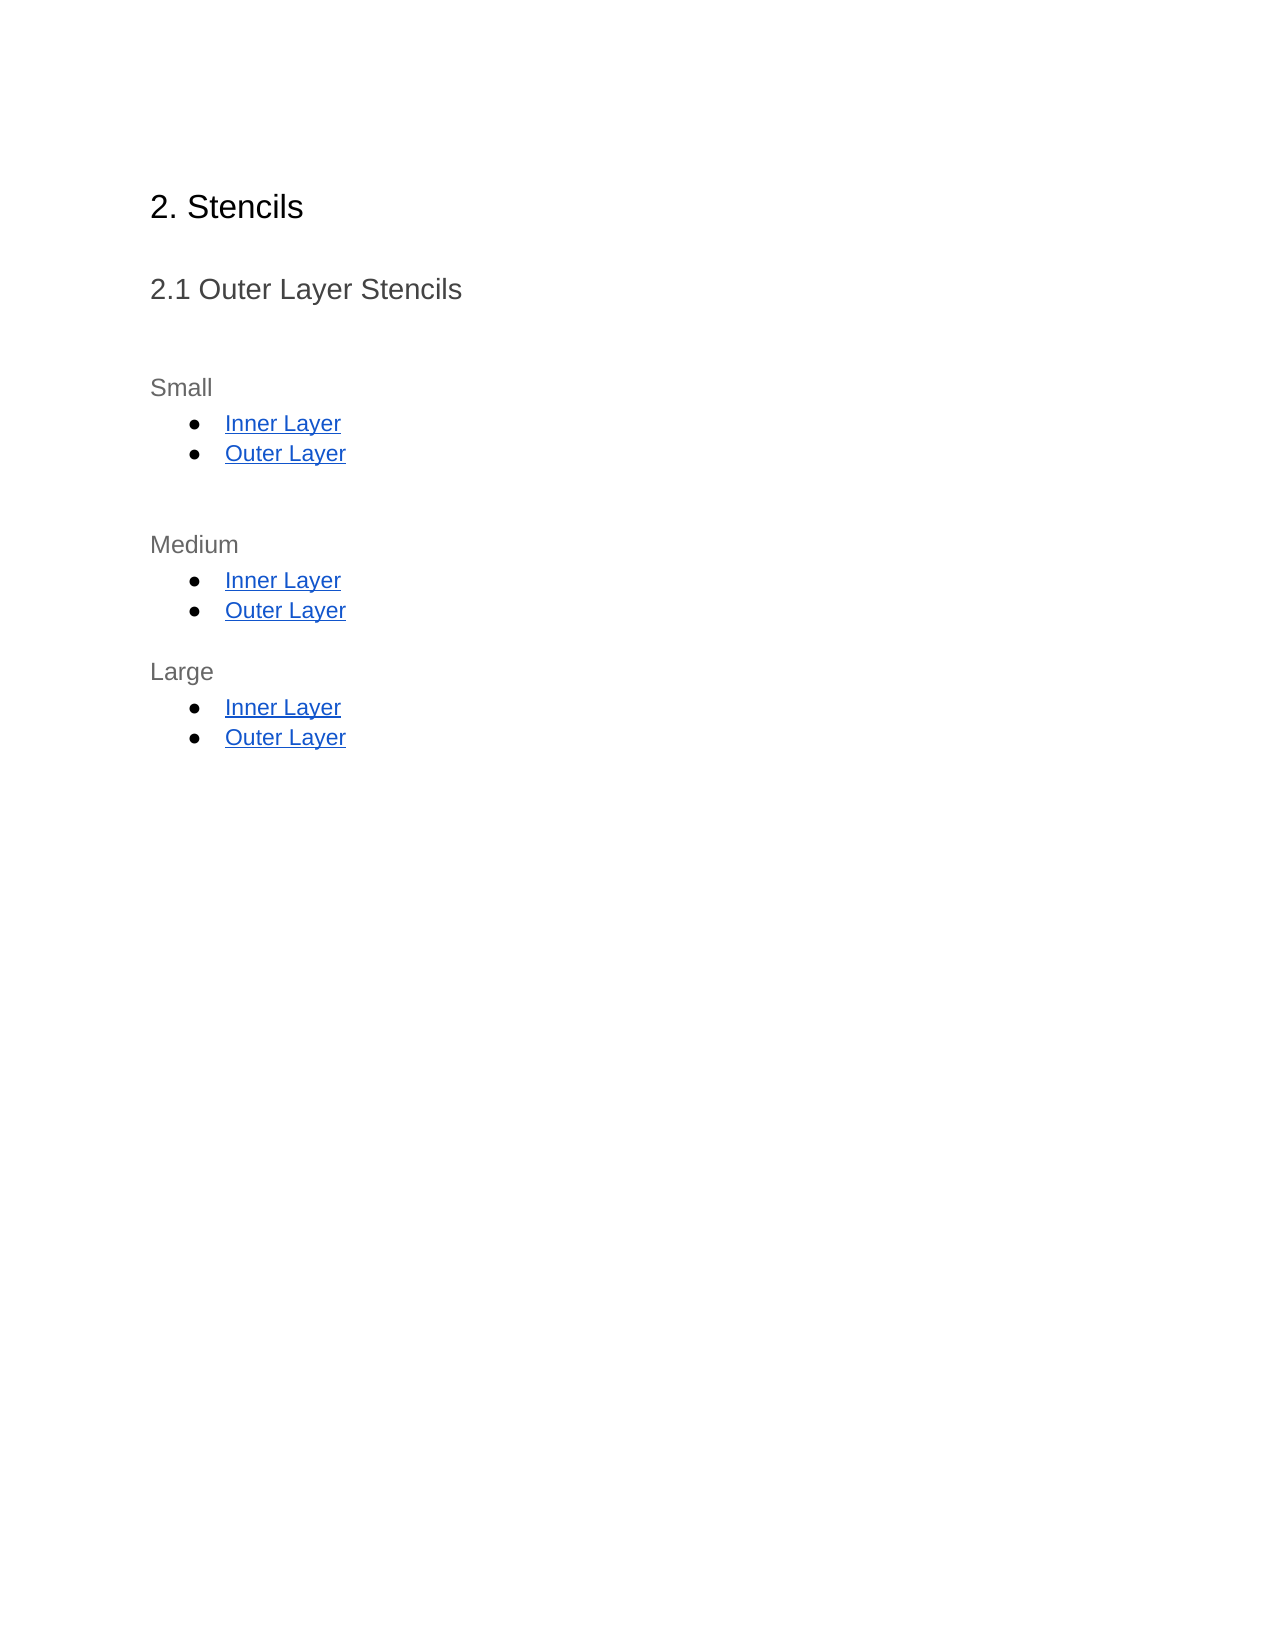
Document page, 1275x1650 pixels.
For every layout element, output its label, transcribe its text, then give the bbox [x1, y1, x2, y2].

list Inner Layer [187, 694, 1125, 720]
subtitle Large [150, 657, 1125, 685]
list Outer Layer [187, 597, 1125, 623]
list Outer Layer [187, 724, 1125, 750]
list Inner Layer [187, 410, 1125, 436]
subtitle Medium [150, 530, 1125, 559]
subtitle 2. Stencils [150, 187, 1125, 226]
subtitle 2.1 Outer Layer Stencils [150, 272, 1125, 305]
subtitle Small [150, 373, 1125, 402]
list Inner Layer [187, 567, 1125, 593]
list Outer Layer [187, 440, 1125, 467]
